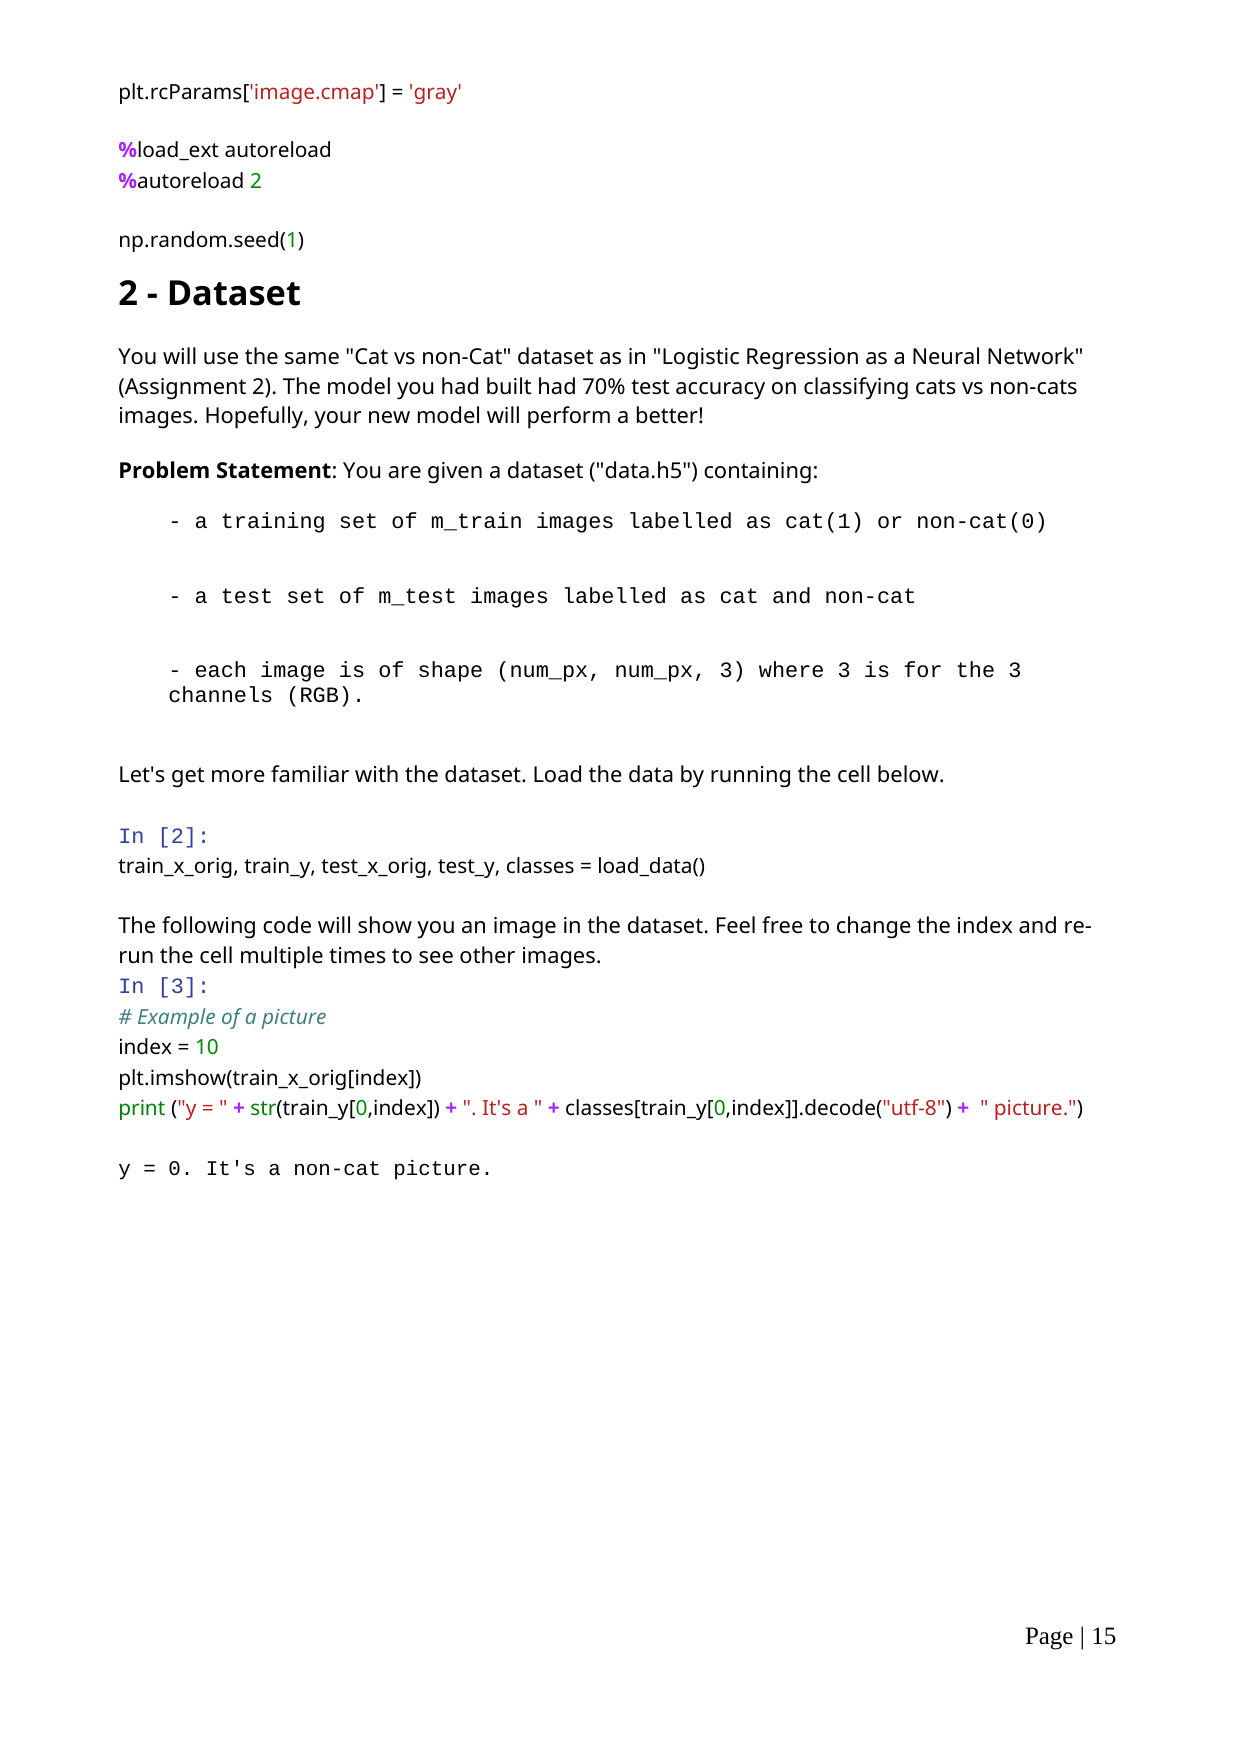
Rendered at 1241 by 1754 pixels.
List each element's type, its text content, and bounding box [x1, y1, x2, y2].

text Let's get more familiar with the dataset. Load the data by running the cell below. [118, 759, 1122, 789]
text The following code will show you an image in the dataset. Feel free to change the index and re-run the cell multiple times to see other images. [118, 910, 1122, 970]
text - a training set of m_train images labelled as cat(1) or non-cat(0) [168, 510, 1072, 535]
text - a test set of m_test images labelled as cat and non-cat [168, 585, 1072, 610]
text In [3]: [118, 970, 1122, 1000]
text np.random.seed(1) [118, 223, 1122, 253]
text ​ [118, 105, 1122, 134]
text Problem Statement: You are given a dataset ("data.h5") containing: [118, 455, 1122, 485]
text y = 0. It's a non-cat picture. [118, 1152, 1122, 1182]
text ​ [118, 194, 1122, 223]
text print ("y = " + str(train_y[0,index]) + ". It's a " + classes[train_y[0,index]].decode("utf-8") + " picture.") [118, 1091, 1122, 1121]
text # Example of a picture [118, 1000, 1122, 1031]
text - each image is of shape (num_px, num_px, 3) where 3 is for the 3 channels (RGB). [168, 660, 1072, 709]
subtitle 2 - Dataset [118, 269, 1122, 316]
text %autoreload 2 [118, 164, 1122, 194]
text train_x_orig, train_y, test_x_orig, test_y, classes = load_data() [118, 850, 1122, 880]
text In [2]: [118, 819, 1122, 850]
text %load_ext autoreload [118, 134, 1122, 164]
text plt.rcParams['image.cmap'] = 'gray' [118, 75, 1122, 105]
text index = 10 [118, 1031, 1122, 1061]
text plt.imshow(train_x_orig[index]) [118, 1061, 1122, 1091]
text You will use the same "Cat vs non-Cat" dataset as in "Logistic Regression as a Neural Network" (Assignment 2). The model you had built had 70% test accuracy on classifying cats vs non-cats images. Hopefully, your new model will perform a better! [118, 341, 1122, 430]
